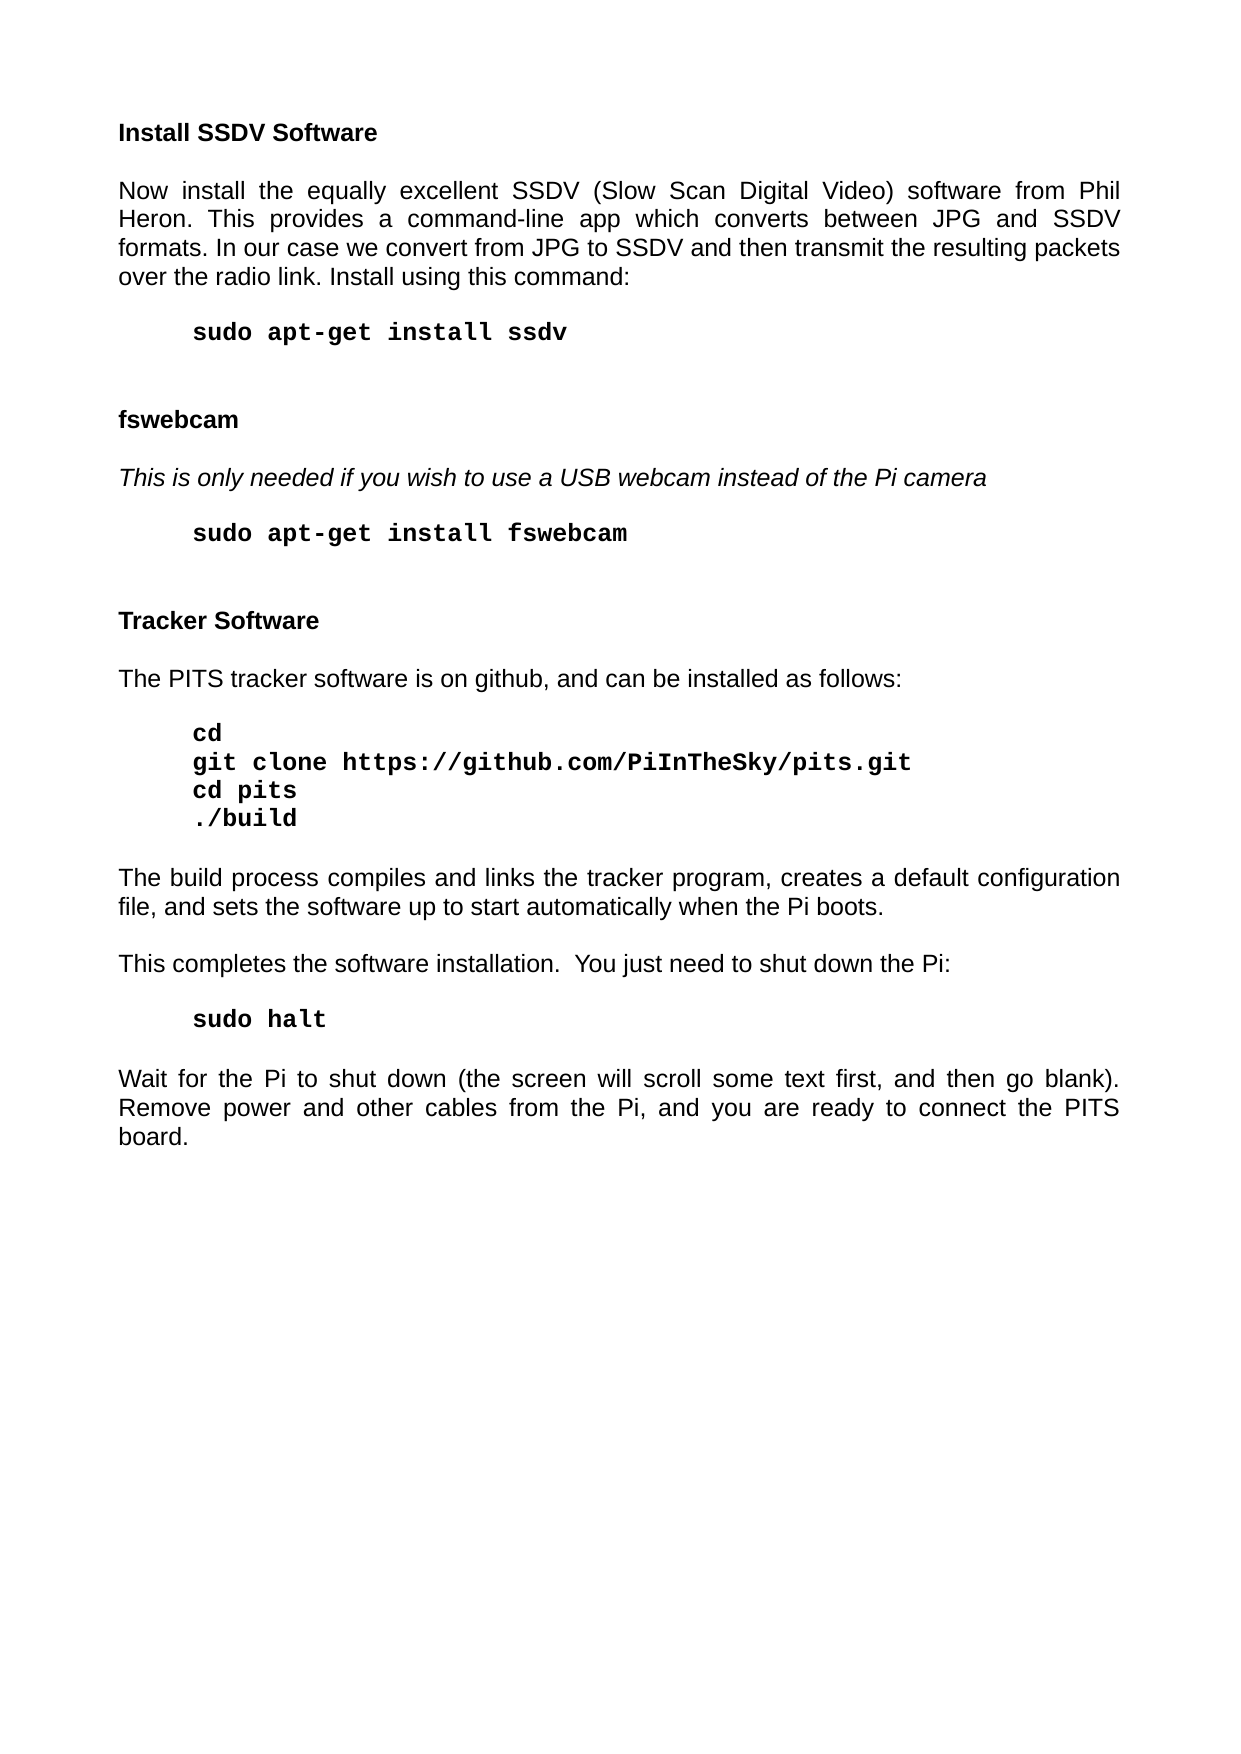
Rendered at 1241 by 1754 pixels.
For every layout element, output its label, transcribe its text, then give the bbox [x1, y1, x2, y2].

text The PITS tracker software is on github, and can be installed as follows: [118, 663, 1122, 692]
text git clone https://github.com/PiInTheSky/pits.git [192, 749, 1122, 778]
text cd [192, 721, 1122, 749]
text sudo apt-get install fswebcam [192, 520, 1122, 548]
text cd pits [192, 778, 1122, 806]
text This completes the software installation. You just need to shut down the Pi: [118, 949, 1122, 978]
text Now install the equally excellent SSDV (Slow Scan Digital Video) software from Phil Heron. This provides a command-line app which converts between JPG and SSDV formats. In our case we convert from JPG to SSDV and then transmit the resulting packets over the radio link. Install using this command: [118, 176, 1122, 291]
text Install SSDV Software [118, 118, 1122, 147]
text The build process compiles and links the tracker program, creates a default configuration file, and sets the software up to start automatically when the Pi boots. [118, 863, 1122, 921]
text sudo apt-get install ssdv [192, 319, 1122, 348]
text ./build [192, 806, 1122, 834]
text This is only needed if you wish to use a USB webcam instead of the Pi camera [118, 463, 1122, 491]
text sudo halt [192, 1007, 1122, 1035]
text fswebcam [118, 405, 1122, 434]
text Tracker Software [118, 606, 1122, 635]
text Wait for the Pi to shut down (the screen will scroll some text first, and then go blank). Remove power and other cables from the Pi, and you are ready to connect the PITS board. [118, 1064, 1122, 1150]
